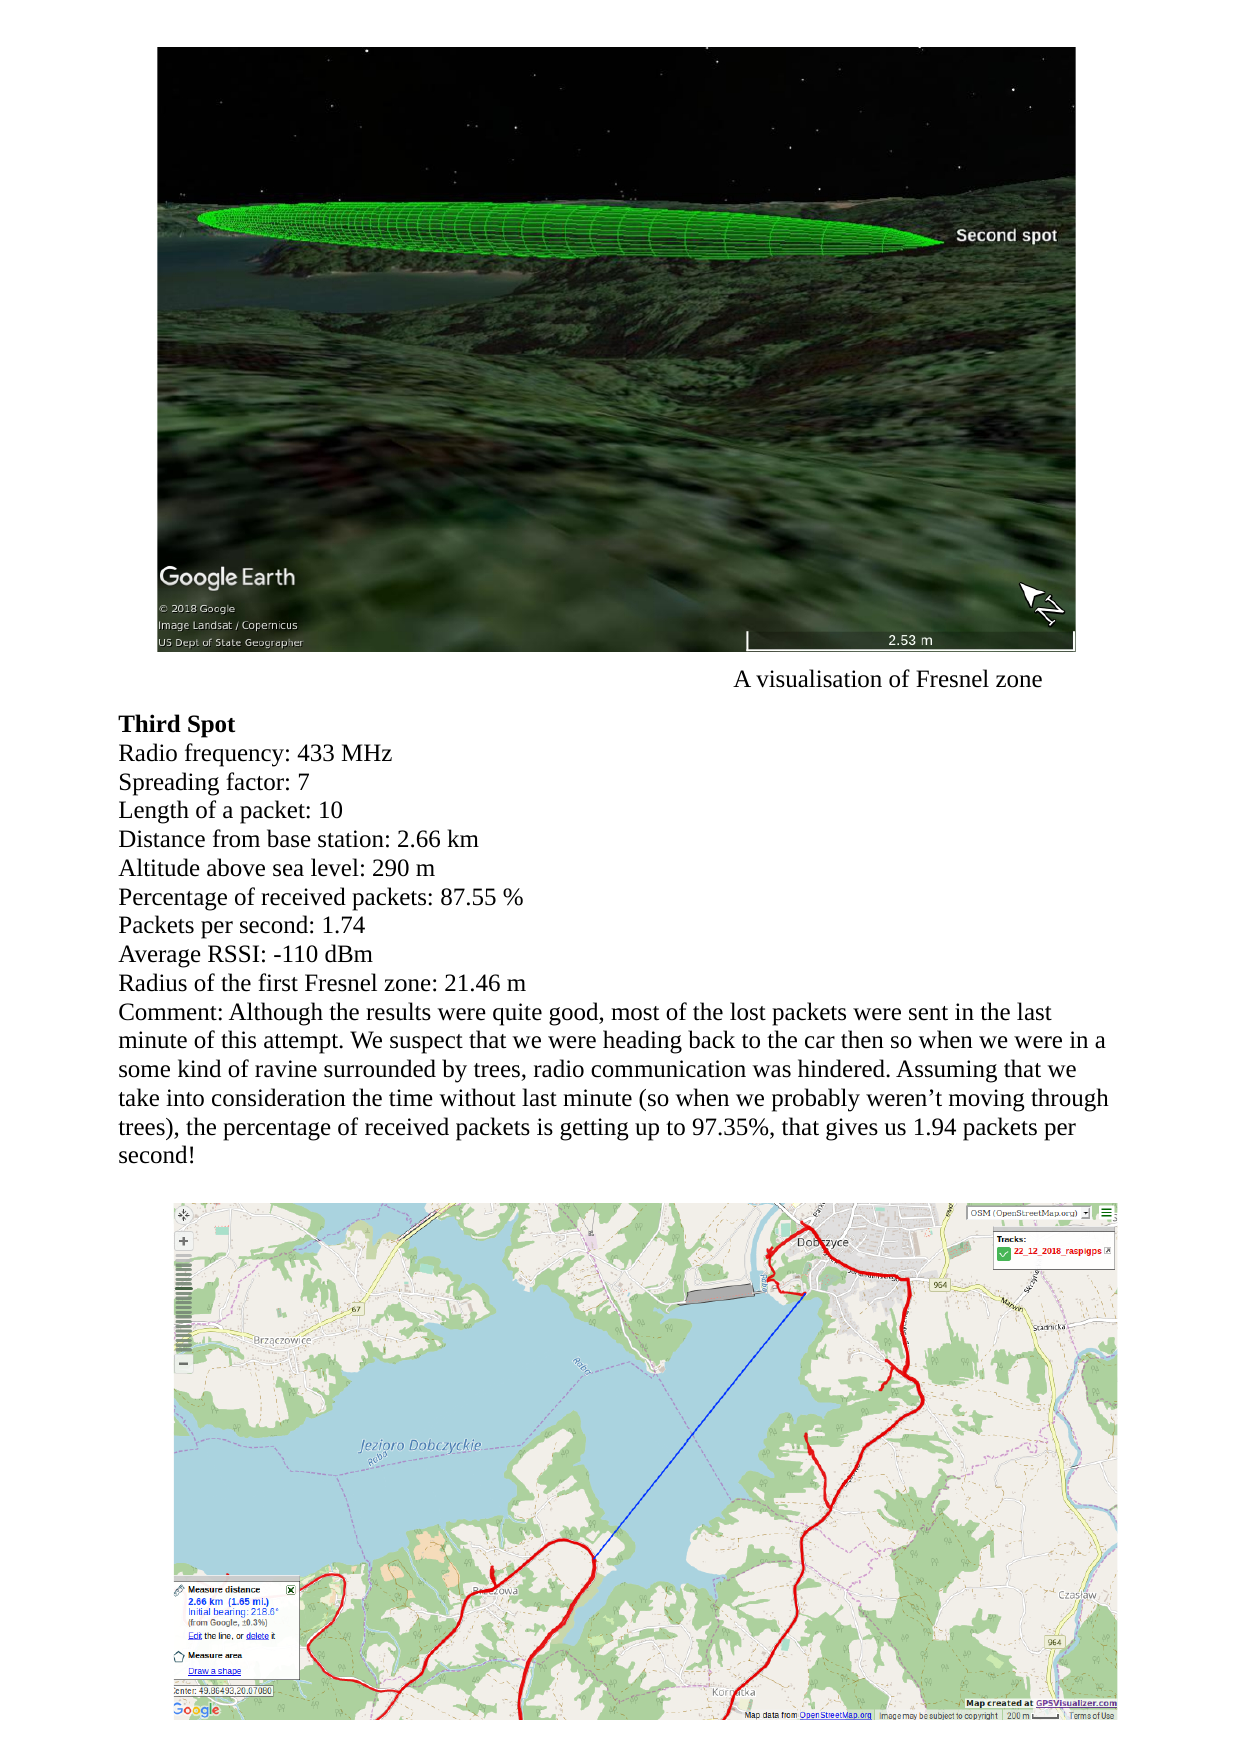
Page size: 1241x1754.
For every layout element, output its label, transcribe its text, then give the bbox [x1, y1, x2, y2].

text Average RSSI: -110 dBm [118, 939, 1122, 968]
picture [157, 47, 1076, 652]
text Third Spot [118, 118, 1122, 738]
text Spreading factor: 7 [118, 767, 1122, 795]
text Comment: Although the results were quite good, most of the lost packets were sent in the last minute of this attempt. We suspect that we were heading back to the car then so when we were in a some kind of ravine surrounded by trees, radio communication was hindered. Assuming that we take into consideration the time without last minute (so when we probably weren’t moving through trees), the percentage of received packets is getting up to 97.35%, that gives us 1.94 packets per second! [118, 997, 1122, 1169]
text Altitude above sea level: 290 m [118, 853, 1122, 882]
text Radio frequency: 433 MHz [118, 738, 1122, 767]
text Percentage of received packets: 87.55 % [118, 882, 1122, 910]
text Radius of the first Fresnel zone: 21.46 m [118, 968, 1122, 997]
text Length of a packet: 10 [118, 795, 1122, 824]
picture [173, 1203, 1118, 1720]
text Distance from base station: 2.66 km [118, 824, 1122, 853]
text Packets per second: 1.74 [118, 910, 1122, 939]
